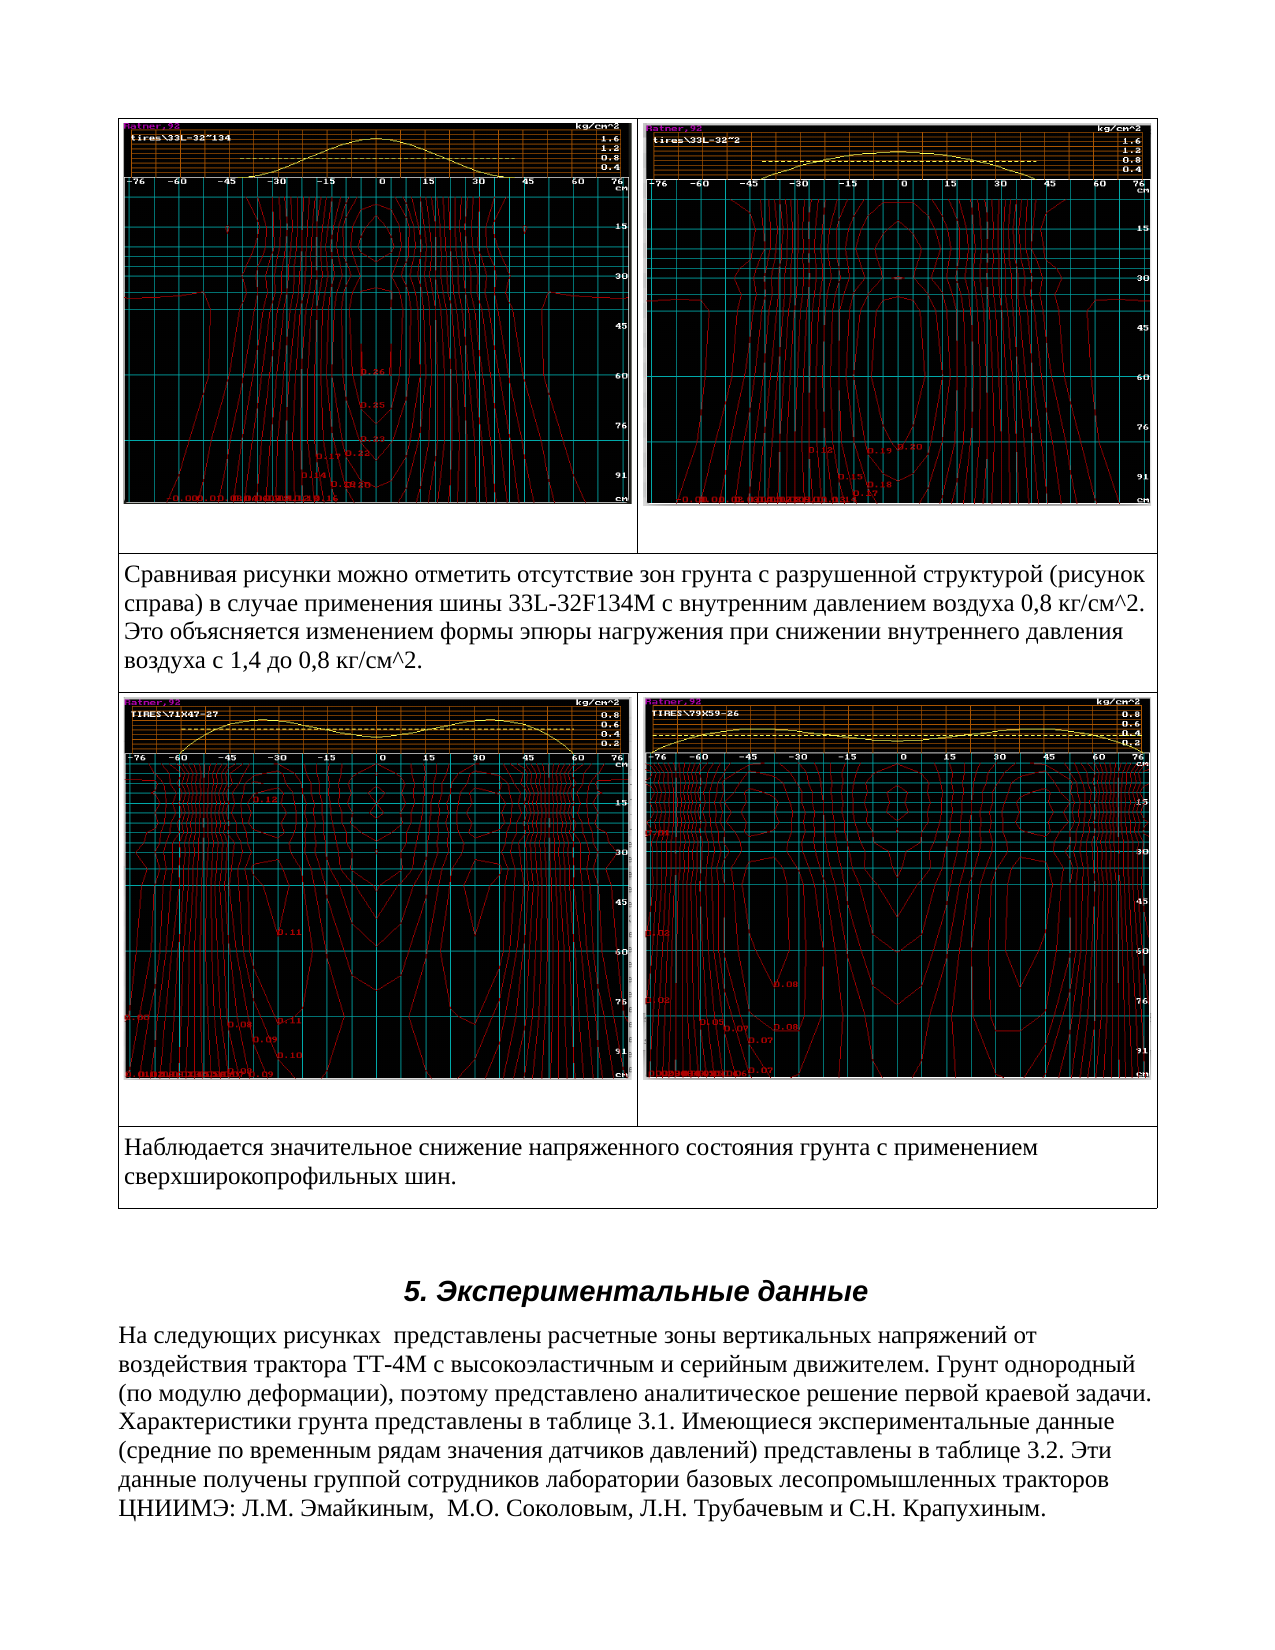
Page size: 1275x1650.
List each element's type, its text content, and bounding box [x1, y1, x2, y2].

table_header [119, 119, 637, 503]
table_cell Наблюдается значительное снижение напряженного состояния грунта с применением сверхширокопрофильных шин. [119, 1127, 1157, 1208]
table_cell Сравнивая рисунки можно отметить отсутствие зон грунта с разрушенной структурой (рисунок справа) в случае применения шины 33L-32F134М с внутренним давлением воздуха 0,8 кг/см^2. Это объясняется изменением формы эпюры нагружения при снижении внутреннего давления воздуха с 1,4 до 0,8 кг/см^2. [119, 554, 1157, 692]
text На следующих рисунках представлены расчетные зоны вертикальных напряжений от воздействия трактора ТТ-4М с высокоэластичным и серийным движителем. Грунт однородный (по модулю деформации), поэтому представлено аналитическое решение первой краевой задачи. Характеристики грунта представлены в таблице 3.1. Имеющиеся экспериментальные данные (средние по временным рядам значения датчиков давлений) представлены в таблице 3.2. Эти данные получены группой сотрудников лаборатории базовых лесопромышленных тракторов ЦНИИМЭ: Л.М. Эмайкиным, М.О. Соколовым, Л.Н. Трубачевым и С.Н. Крапухиным. [118, 1320, 1157, 1521]
table_header [119, 504, 637, 553]
table_cell [638, 693, 1157, 1126]
table_cell [119, 693, 637, 1126]
table_header [638, 119, 1157, 553]
picture [123, 123, 632, 504]
picture [643, 123, 1152, 506]
picture [643, 697, 1152, 1080]
picture [123, 697, 632, 1080]
subtitle 5. Экспериментальные данные [118, 1274, 1157, 1308]
